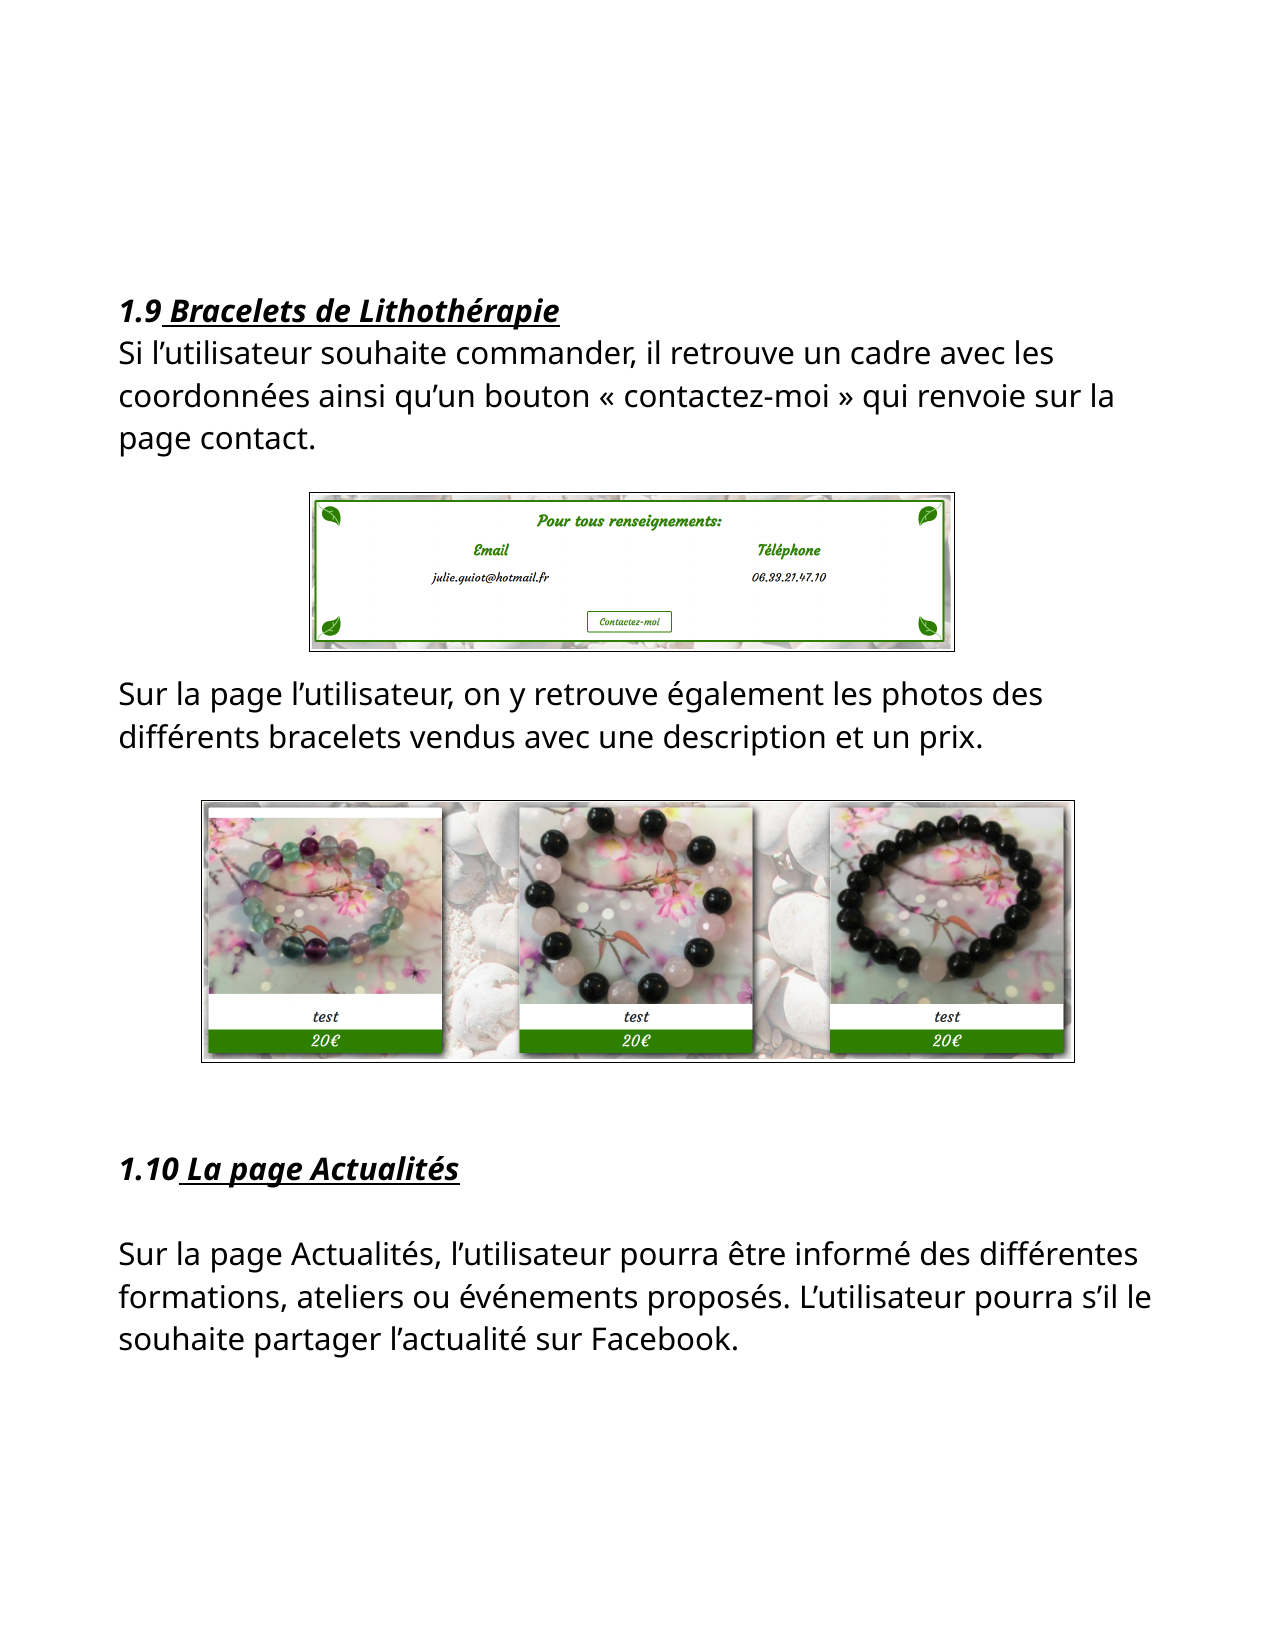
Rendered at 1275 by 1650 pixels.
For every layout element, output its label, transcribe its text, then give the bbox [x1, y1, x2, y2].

picture [311, 495, 951, 649]
text Si l’utilisateur souhaite commander, il retrouve un cadre avec les coordonnées ainsi qu’un bouton « contactez-moi » qui renvoie sur la page contact. [118, 331, 1157, 459]
text 1.10 La page Actualités [118, 1147, 1157, 1189]
text 1.9 Bracelets de Lithothérapie [118, 288, 1157, 331]
picture [203, 802, 1072, 1059]
text Sur la page Actualités, l’utilisateur pourra être informé des différentes formations, ateliers ou événements proposés. L’utilisateur pourra s’il le souhaite partager l’actualité sur Facebook. [118, 1232, 1157, 1360]
text Sur la page l’utilisateur, on y retrouve également les photos des différents bracelets vendus avec une description et un prix. [118, 672, 1157, 757]
